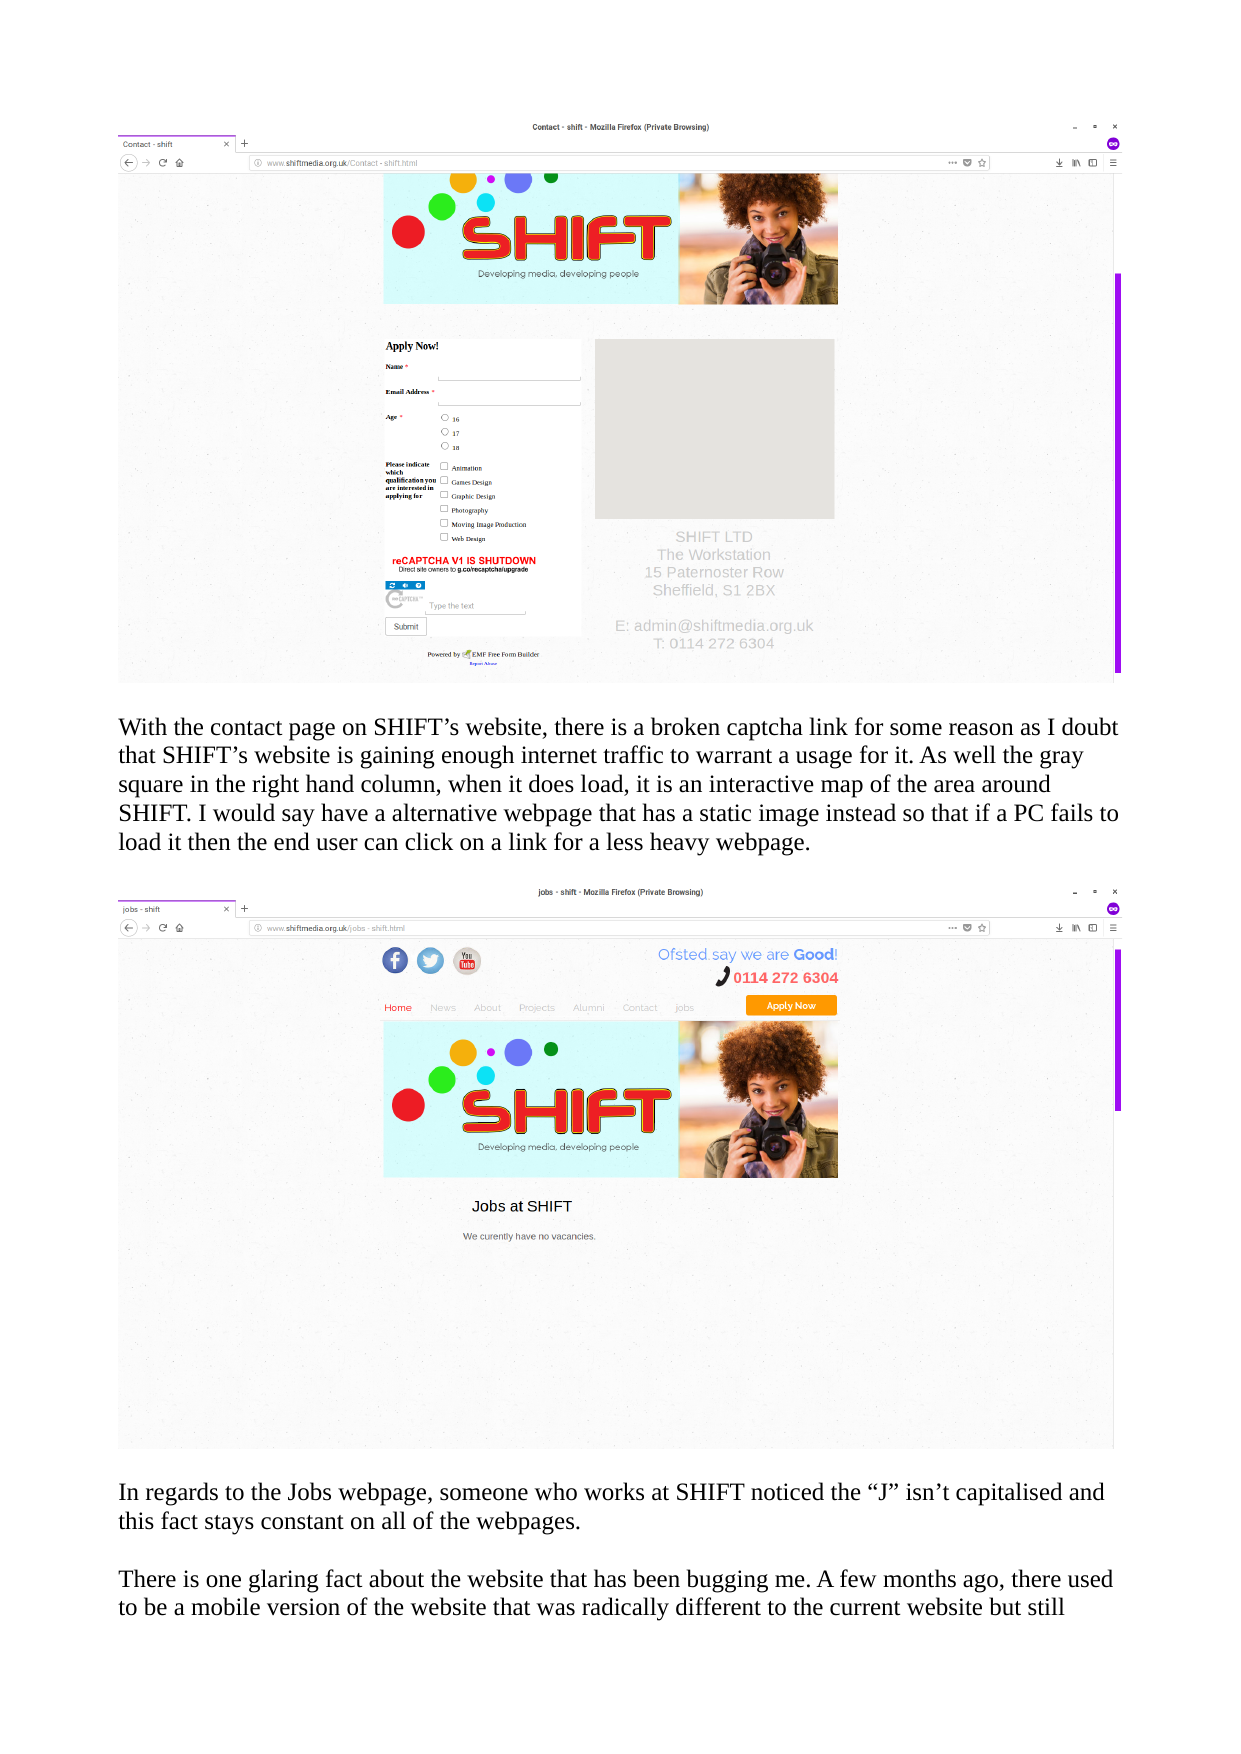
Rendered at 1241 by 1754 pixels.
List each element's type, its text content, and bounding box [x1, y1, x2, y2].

text In regards to the Jobs webpage, someone who works at SHIFT noticed the “J” isn’t capitalised and this fact stays constant on all of the webpages. [118, 1477, 1122, 1535]
picture [118, 884, 1123, 1449]
text With the contact page on SHIFT’s website, there is a broken captcha link for some reason as I doubt that SHIFT’s website is gaining enough internet traffic to warrant a usage for it. As well the gray square in the right hand column, when it does load, it is an interactive map of the area around SHIFT. I would say have a alternative webpage that has a static image instead so that if a PC fails to load it then the end user can click on a link for a less heavy webpage. [118, 712, 1122, 855]
picture [118, 118, 1123, 683]
text There is one glaring fact about the website that has been bugging me. A few months ago, there used to be a mobile version of the website that was radically different to the current website but still [118, 1564, 1122, 1621]
